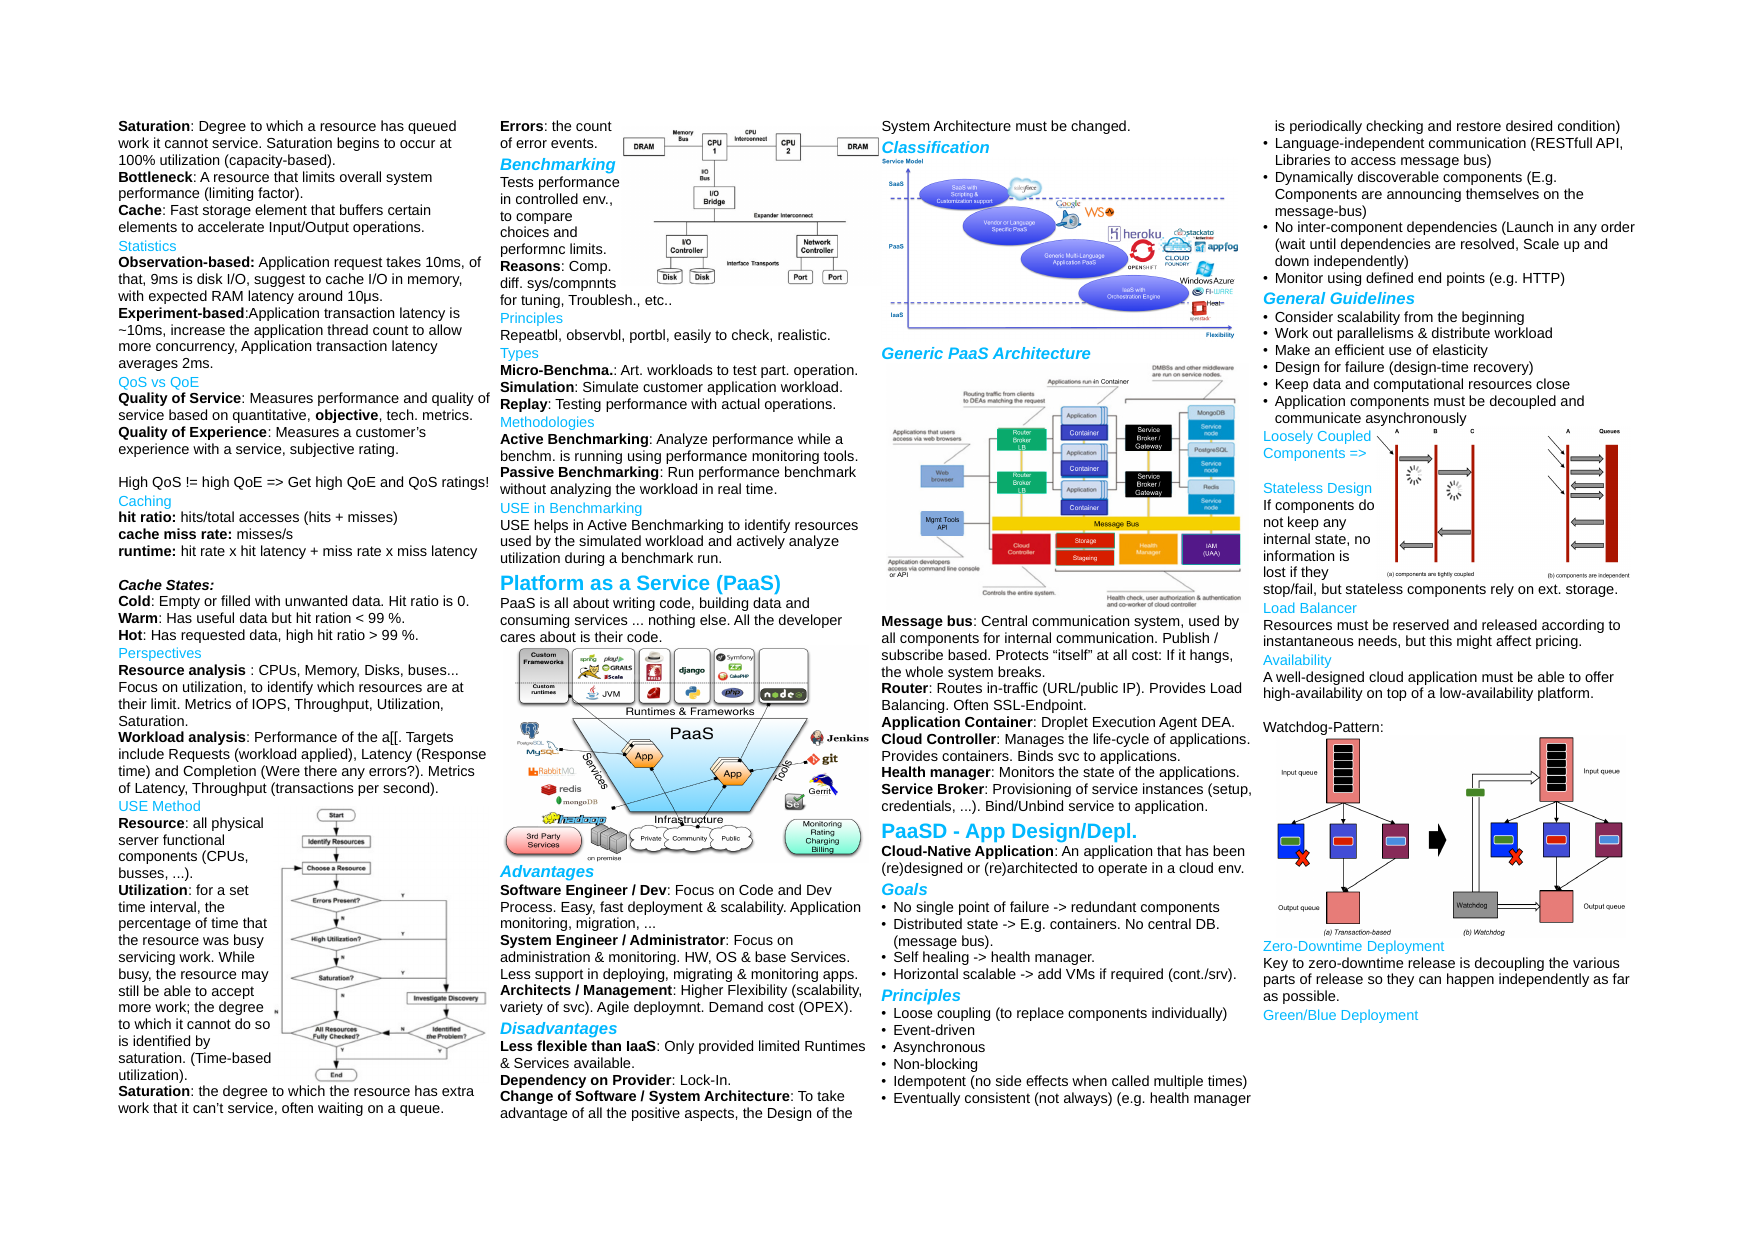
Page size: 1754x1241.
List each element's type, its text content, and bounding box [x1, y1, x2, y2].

subtitle Zero-Downtime Deployment [1263, 754, 1636, 954]
subtitle Loosely Coupled Components => [1263, 428, 1375, 462]
text Cache States: [118, 576, 491, 593]
picture [621, 126, 1239, 342]
list Loose coupling (to replace components individually) [881, 1005, 1254, 1022]
text Saturation: Degree to which a resource has queued work it cannot service. Saturation begins to occur at 100% utilization (capacity-based). [118, 118, 491, 168]
subtitle Platform as a Service (PaaS) [500, 571, 872, 595]
subtitle Statistics [118, 237, 491, 254]
text Dependency on Provider: Lock-In. [500, 1071, 872, 1088]
text hit ratio: hits/total accesses (hits + misses) [118, 509, 491, 526]
text Saturation: the degree to which the resource has extra work that it can’t service, often waiting on a queue. [118, 1083, 491, 1116]
text Resource: all physical server functional components (CPUs, busses, ...). [118, 814, 273, 882]
text Observation-based: Application request takes 10ms, of that, 9ms is disk I/O, suggest to cache I/O in memory, with expected RAM latency around 10μs. [118, 254, 491, 304]
subtitle USE Method [118, 798, 491, 814]
subtitle USE in Benchmarking [500, 499, 872, 516]
subtitle Principles [500, 310, 872, 326]
text Warm: Has useful data but hit ration < 99 %. [118, 610, 491, 627]
text Health manager: Monitors the state of the applications. [881, 764, 1254, 781]
list Consider scalability from the beginning [1263, 308, 1636, 325]
subtitle Generic PaaS Architecture [881, 344, 1254, 363]
text Utilization: for a set time interval, the percentage of time that the resource was busy servicing work. While busy, the resource may still be able to accept more work; the degree to which it cannot do so is identified by saturation. (Time-based utilization). [118, 882, 273, 1083]
text Simulation: Simulate customer application workload. [500, 378, 872, 395]
subtitle Classification [882, 138, 1254, 157]
list Language-independent communication (RESTfull API, Libraries to access message bus) [1263, 135, 1636, 168]
list Self healing -> health manager. [881, 949, 1254, 966]
list Dynamically discoverable components (E.g. Components are announcing themselves on the message-bus) [1263, 168, 1636, 219]
text High QoS != high QoE => Get high QoE and QoS ratings! [118, 474, 491, 491]
text Tests performance in controlled env., to compare choices and performnc limits. [500, 174, 621, 258]
list is periodically checking and restore desired condition) [1263, 118, 1636, 135]
subtitle Caching [118, 492, 491, 509]
text Reasons: Comp. diff. sys/compnnts for tuning, Troublesh., etc.. [500, 258, 872, 308]
text USE helps in Active Benchmarking to identify resources used by the simulated workload and actively analyze utilization during a benchmark run. [500, 516, 872, 567]
subtitle QoS vs QoE [118, 373, 491, 390]
list No inter-component dependencies (Launch in any order (wait until dependencies are resolved, Scale up and down independently) [1263, 219, 1636, 269]
text Architects / Management: Higher Flexibility (scalability, variety of svc). Agile deploymnt. Demand cost (OPEX). [500, 982, 872, 1016]
subtitle Principles [881, 986, 1254, 1005]
text Watchdog-Pattern: [1263, 718, 1636, 735]
subtitle Advantages [500, 648, 872, 881]
text runtime: hit rate x hit latency + miss rate x miss latency [118, 543, 491, 559]
text Repeatbl, observbl, portbl, easily to check, realistic. [500, 326, 872, 343]
subtitle Types [500, 345, 872, 362]
list Event-driven [881, 1022, 1254, 1039]
list Application components must be decoupled and communicate asynchronously [1263, 393, 1636, 426]
text cache miss rate: misses/s [118, 526, 491, 543]
text Replay: Testing performance with actual operations. [500, 395, 872, 412]
list Make an efficient use of elasticity [1263, 342, 1636, 359]
text Service Broker: Provisioning of service instances (setup, credentials, ...). Bind/Unbind service to application. [881, 781, 1254, 814]
text Cloud-Native Application: An application that has been (re)designed or (re)architected to operate in a cloud env. [881, 843, 1254, 876]
picture [273, 806, 489, 1083]
list Eventually consistent (not always) (e.g. health manager [881, 1089, 1254, 1106]
text Cold: Empty or filled with unwanted data. Hit ratio is 0. [118, 593, 491, 610]
list Design for failure (design-time recovery) [1263, 359, 1636, 376]
text A well-designed cloud application must be able to offer high-availability on top of a low-availability platform. [1263, 668, 1636, 702]
subtitle Perspectives [118, 645, 491, 662]
picture [1415, 943, 1421, 951]
picture [1343, 943, 1348, 951]
picture [521, 505, 528, 511]
picture [1389, 1012, 1395, 1020]
subtitle General Guidelines [1263, 289, 1636, 308]
text PaaS is all about writing code, building data and consuming services ... nothing else. All the developer cares about is their code. [500, 595, 872, 646]
text Message bus: Central communication system, used by all components for internal communication. Publish / subscribe based. Protects “itself” at all cost: If it hangs, the whole system breaks. [881, 363, 1254, 680]
subtitle Disadvantages [500, 1018, 872, 1038]
text Router: Routes in-traffic (URL/public IP). Provides Load Balancing. Often SSL-Endpoint. [881, 680, 1254, 714]
text Micro-Benchma.: Art. workloads to test part. operation. [500, 362, 872, 378]
list Monitor using defined end points (e.g. HTTP) [1263, 269, 1636, 286]
subtitle Methodologies [500, 414, 872, 431]
text Errors: the count of error events. [500, 118, 872, 152]
picture [1276, 735, 1627, 938]
text Less flexible than IaaS: Only provided limited Runtimes & Services available. [500, 1038, 872, 1071]
picture [886, 363, 1250, 613]
text Change of Software / System Architecture: To take advantage of all the positive aspects, the Design of the [500, 1088, 872, 1122]
text Active Benchmarking: Analyze performance while a benchm. is running using performance monitoring tools. [500, 431, 872, 464]
subtitle PaaSD - App Design/Depl. [881, 819, 1254, 843]
list Idempotent (no side effects when called multiple times) [881, 1072, 1254, 1089]
subtitle Availability [1263, 651, 1636, 668]
text System Engineer / Administrator: Focus on administration & monitoring. HW, OS & base Services. Less support in deploying, migrating & monitoring apps. [500, 932, 872, 982]
list No single point of failure -> redundant components [881, 898, 1254, 915]
subtitle Benchmarking [500, 154, 621, 174]
text Quality of Service: Measures performance and quality of service based on quantitative, objective, tech. metrics. [118, 390, 491, 423]
text Quality of Experience: Measures a customer’s experience with a service, subjective rating. [118, 423, 491, 457]
picture [591, 505, 596, 513]
text If components do not keep any internal state, no information is lost if they stop/fail, but stateless components rely on ext. storage. [1263, 497, 1636, 598]
text Bottleneck: A resource that limits overall system performance (limiting factor). [118, 168, 491, 202]
text Cache: Fast storage element that buffers certain elements to accelerate Input/Output operations. [118, 202, 491, 236]
text System Architecture must be changed. [881, 118, 1254, 135]
text Passive Benchmarking: Run performance benchmark without analyzing the workload in real time. [500, 464, 872, 498]
picture [503, 645, 869, 863]
list Distributed state -> E.g. containers. No central DB. (message bus). [881, 915, 1254, 949]
text Hot: Has requested data, high hit ratio > 99 %. [118, 627, 491, 643]
text Key to zero-downtime release is decoupling the various parts of release so they can happen independently as far as possible. [1263, 954, 1636, 1004]
subtitle Green/Blue Deployment [1263, 1006, 1636, 1023]
text Application Container: Droplet Execution Agent DEA. [881, 714, 1254, 730]
subtitle Load Balancer [1263, 599, 1636, 616]
list Keep data and computational resources close [1263, 376, 1636, 393]
list Work out parallelisms & distribute workload [1263, 325, 1636, 342]
text Workload analysis: Performance of the a[[. Targets include Requests (workload applied), Latency (Response time) and Completion (Were there any errors?). Metrics of Latency, Throughput (transactions per second). [118, 729, 491, 796]
text Experiment-based:Application transaction latency is ~10ms, increase the application thread count to allow more concurrency, Application transaction latency averages 2ms. [118, 304, 491, 371]
text Cloud Controller: Manages the life-cycle of applications. Provides containers. Binds svc to applications. [881, 730, 1254, 764]
list Asynchronous [881, 1039, 1254, 1056]
text Resource analysis : CPUs, Memory, Disks, buses... Focus on utilization, to identify which resources are at their limit. Metrics of IOPS, Throughput, Utilization, Saturation. [118, 662, 491, 729]
list Horizontal scalable -> add VMs if required (cont./srv). [881, 966, 1254, 983]
subtitle Stateless Design [1263, 480, 1375, 497]
text Resources must be reserved and released according to instantaneous needs, but this might affect pricing. [1263, 616, 1636, 650]
text Software Engineer / Dev: Focus on Code and Dev Process. Easy, fast deployment & scalability. Application monitoring, migration, ... [500, 881, 872, 932]
picture [1375, 426, 1632, 580]
list Non-blocking [881, 1056, 1254, 1072]
subtitle Goals [881, 879, 1254, 898]
